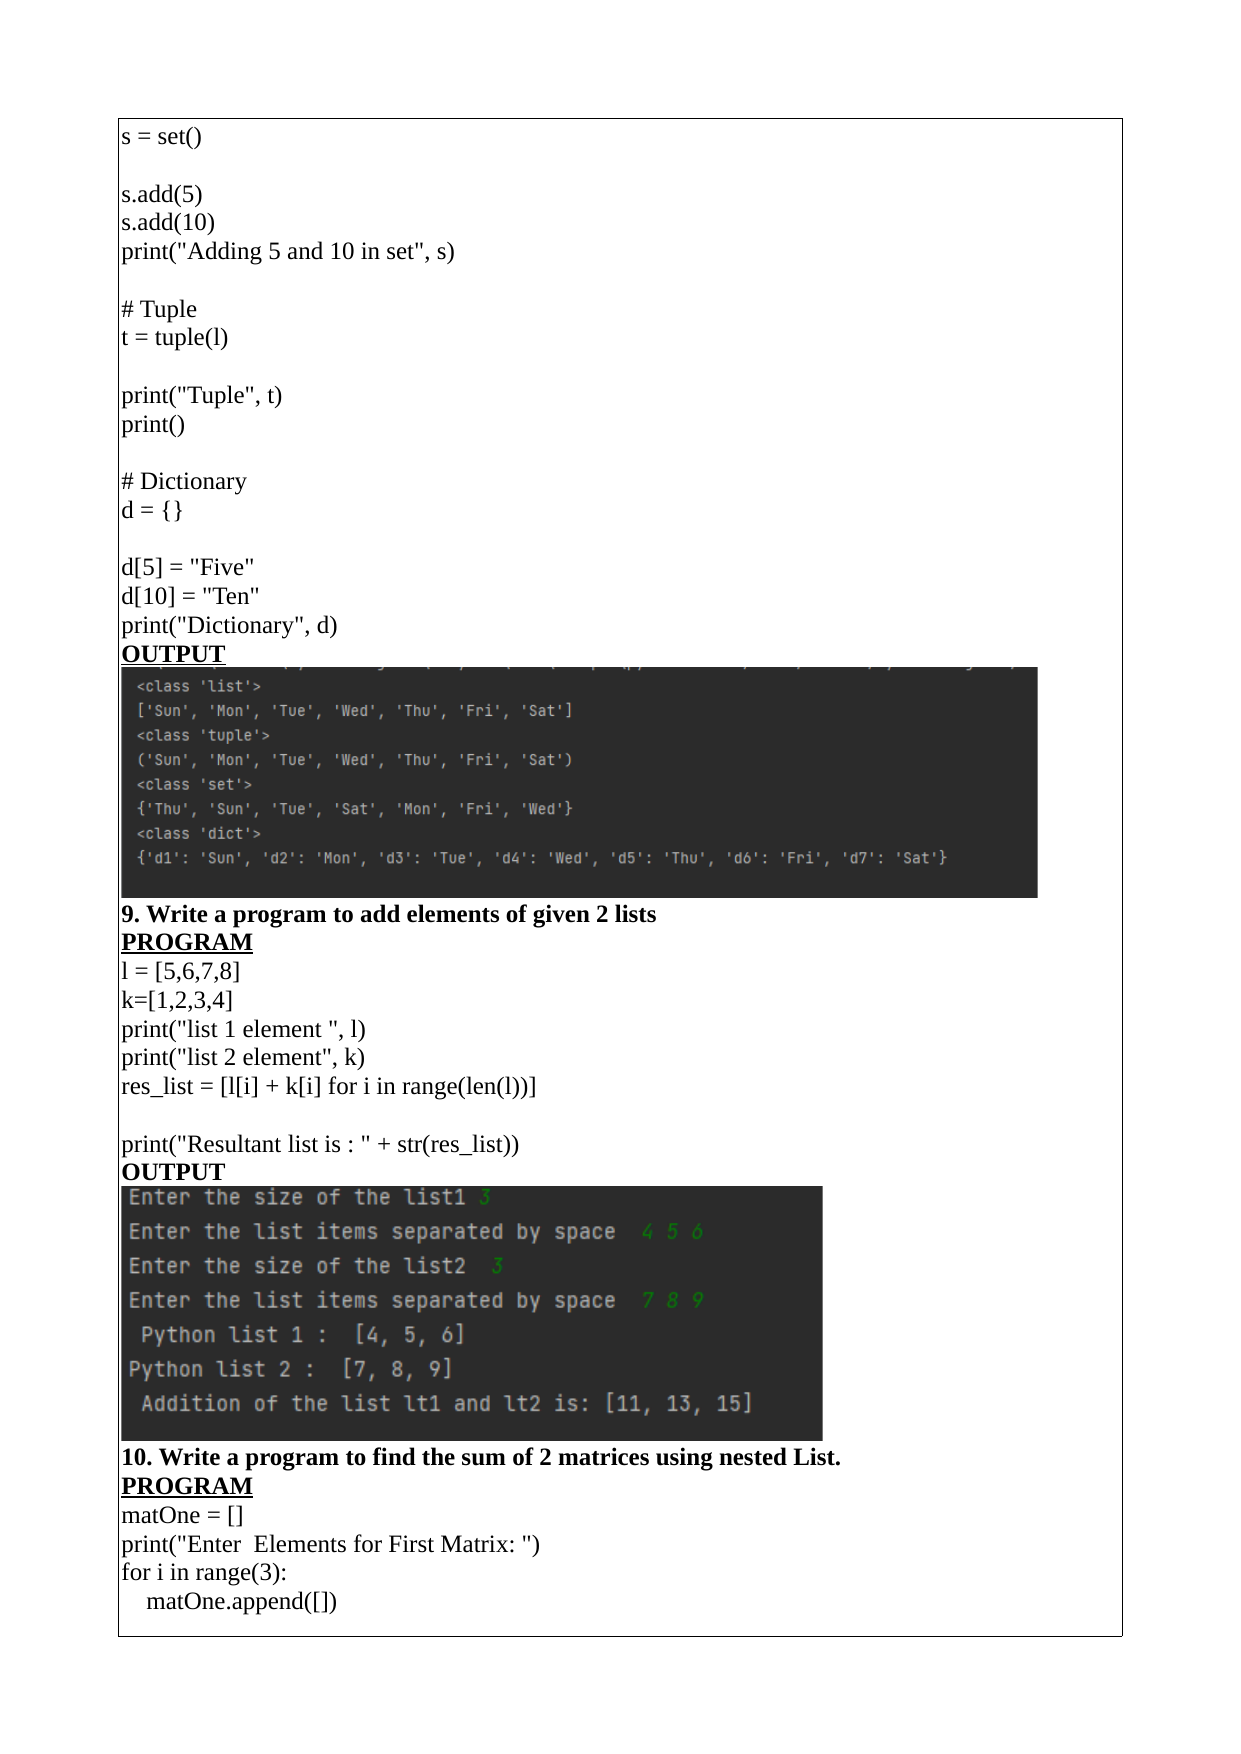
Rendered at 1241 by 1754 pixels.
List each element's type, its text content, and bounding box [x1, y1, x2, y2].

picture [121, 667, 1038, 898]
text print("list 1 element ", l) [121, 1014, 1119, 1042]
text OUTPUT [121, 1157, 1119, 1186]
text d[5] = "Five" [121, 552, 1119, 581]
text res_list = [l[i] + k[i] for i in range(len(l))] [121, 1071, 1119, 1100]
text 10. Write a program to find the sum of 2 matrices using nested List. [121, 1442, 1119, 1471]
text d = {} [121, 495, 1119, 524]
text k=[1,2,3,4] [121, 985, 1119, 1014]
text t = tuple(l) [121, 322, 1119, 351]
text PROGRAM [121, 1471, 1119, 1500]
text matOne.append([]) [121, 1586, 1119, 1615]
text s = set() [121, 121, 1119, 150]
text print("Adding 5 and 10 in set", s) [121, 236, 1119, 265]
picture [121, 1186, 823, 1441]
text print("Dictionary", d) [121, 610, 1119, 639]
text l = [5,6,7,8] [121, 956, 1119, 985]
text PROGRAM [121, 927, 1119, 956]
text print("list 2 element", k) [121, 1042, 1119, 1071]
text # Dictionary [121, 466, 1119, 495]
text print("Resultant list is : " + str(res_list)) [121, 1129, 1119, 1157]
text OUTPUT [121, 639, 1119, 667]
text s.add(10) [121, 207, 1119, 236]
text print("Enter Elements for First Matrix: ") [121, 1529, 1119, 1557]
text # Tuple [121, 294, 1119, 322]
text d[10] = "Ten" [121, 581, 1119, 610]
text print("Tuple", t) [121, 380, 1119, 409]
text print() [121, 409, 1119, 437]
text 9. Write a program to add elements of given 2 lists [121, 899, 1119, 927]
text matOne = [] [121, 1500, 1119, 1529]
text for i in range(3): [121, 1557, 1119, 1586]
text s.add(5) [121, 179, 1119, 207]
